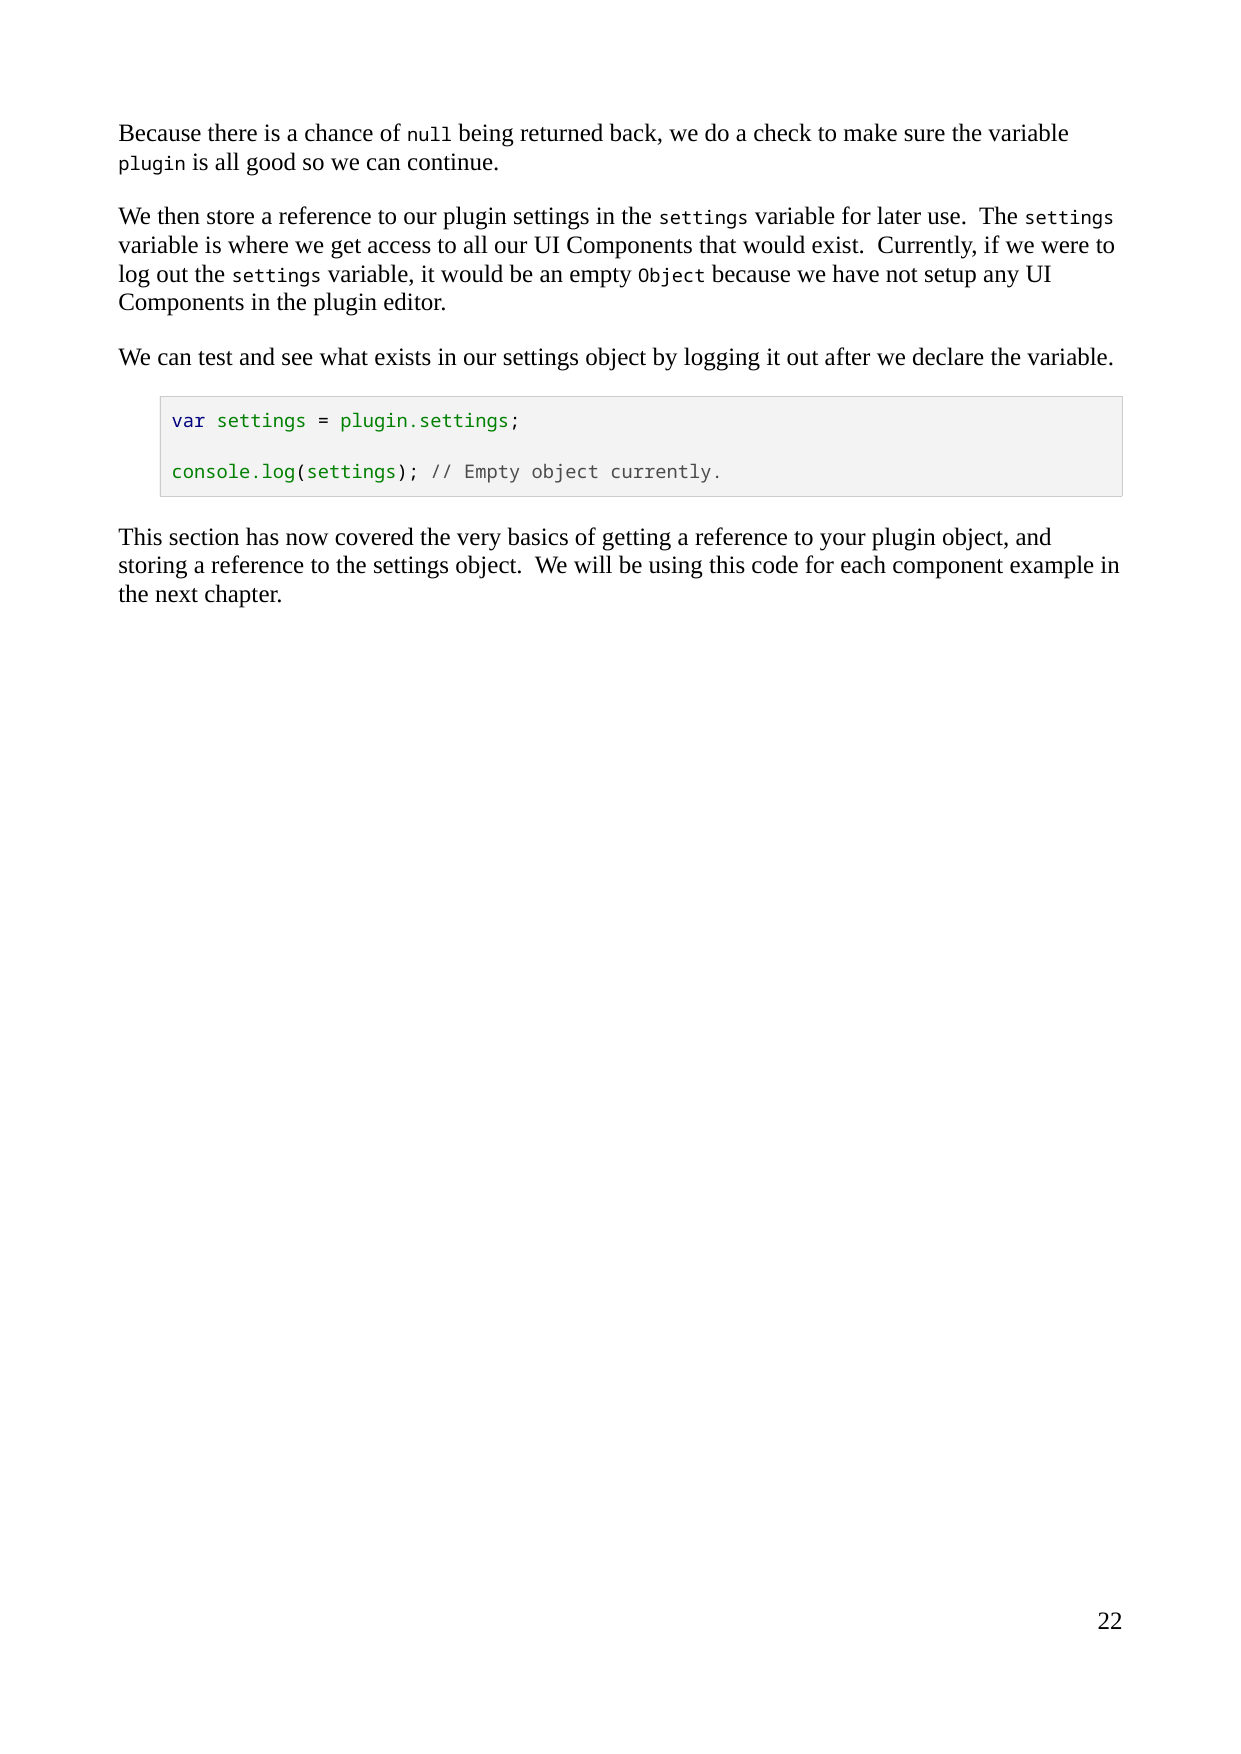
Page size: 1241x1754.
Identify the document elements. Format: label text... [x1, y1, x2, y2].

text This section has now covered the very basics of getting a reference to your plugin object, and storing a reference to the settings object. We will be using this code for each component example in the next chapter. [118, 522, 1122, 608]
text We can test and see what exists in our settings object by logging it out after we declare the variable. [118, 342, 1122, 370]
text Because there is a chance of null being returned back, we do a check to make sure the variable plugin is all good so we can continue. [118, 118, 1122, 176]
text console.log(settings); // Empty object currently. [161, 447, 1122, 496]
text var settings = plugin.settings; [161, 397, 1122, 421]
text We then store a reference to our plugin settings in the settings variable for later use. The settings variable is where we get access to all our UI Components that would exist. Currently, if we were to log out the settings variable, it would be an empty Object because we have not setup any UI Components in the plugin editor. [118, 201, 1122, 316]
